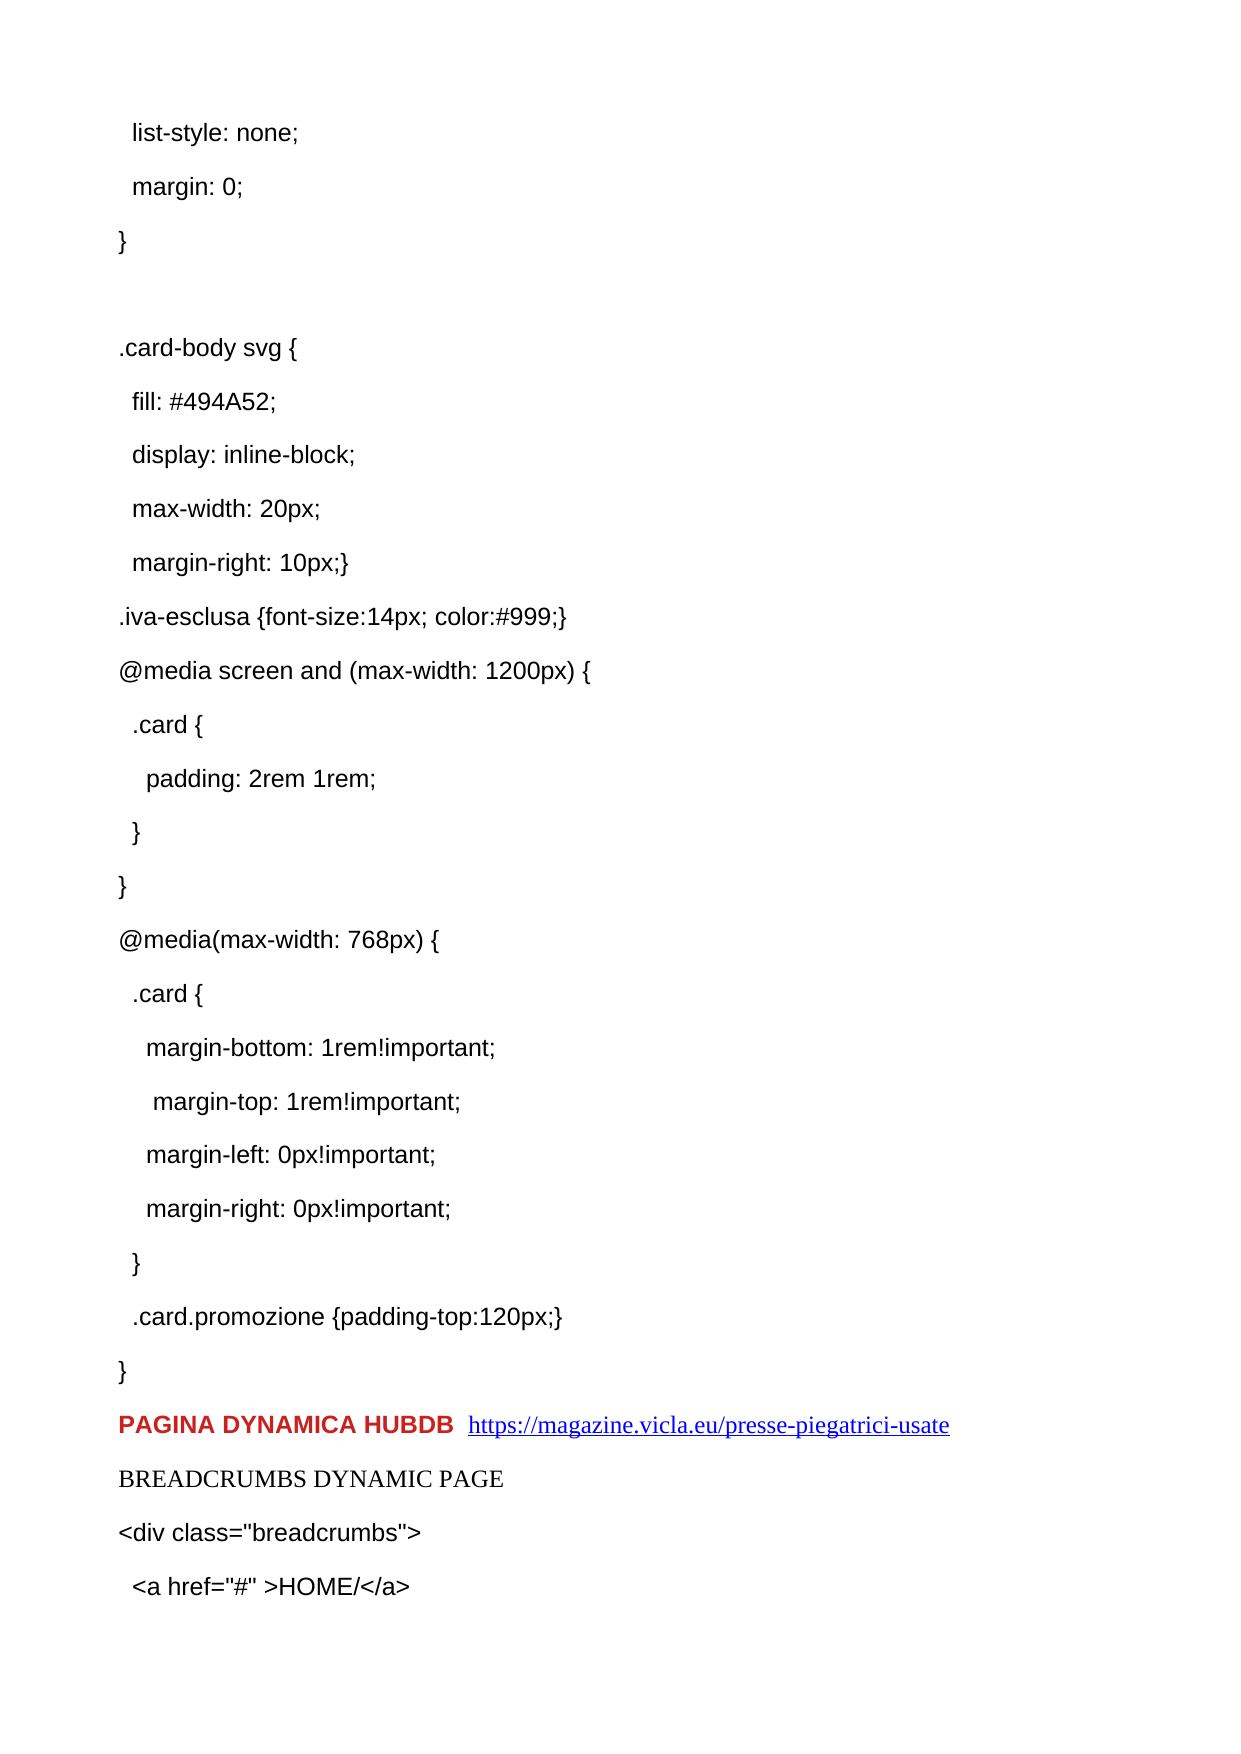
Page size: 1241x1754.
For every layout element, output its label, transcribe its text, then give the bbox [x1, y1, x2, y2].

text margin-top: 1rem!important; [118, 1087, 1122, 1115]
text @media(max-width: 768px) { [118, 925, 1122, 954]
text } [118, 871, 1122, 900]
text } [118, 226, 1122, 254]
text } [118, 1248, 1122, 1277]
text max-width: 20px; [118, 494, 1122, 523]
text .card { [118, 710, 1122, 738]
text fill: #494A52; [118, 387, 1122, 415]
text margin-left: 0px!important; [118, 1141, 1122, 1169]
text PAGINA DYNAMICA HUBDB https://magazine.vicla.eu/presse-piegatrici-usate [118, 1410, 1122, 1439]
text .card-body svg { [118, 333, 1122, 361]
text margin: 0; [118, 172, 1122, 201]
text .iva-esclusa {font-size:14px; color:#999;} [118, 602, 1122, 631]
text margin-bottom: 1rem!important; [118, 1033, 1122, 1062]
text padding: 2rem 1rem; [118, 763, 1122, 792]
text @media screen and (max-width: 1200px) { [118, 656, 1122, 684]
text list-style: none; [118, 118, 1122, 147]
text margin-right: 0px!important; [118, 1194, 1122, 1223]
text display: inline-block; [118, 440, 1122, 469]
text .card { [118, 979, 1122, 1008]
text <div class="breadcrumbs"> [118, 1518, 1122, 1546]
text } [118, 817, 1122, 846]
text } [118, 1356, 1122, 1385]
text .card.promozione {padding-top:120px;} [118, 1302, 1122, 1331]
text <a href="#" >HOME/</a> [118, 1571, 1122, 1600]
text margin-right: 10px;} [118, 548, 1122, 577]
text BREADCRUMBS DYNAMIC PAGE [118, 1464, 1122, 1492]
